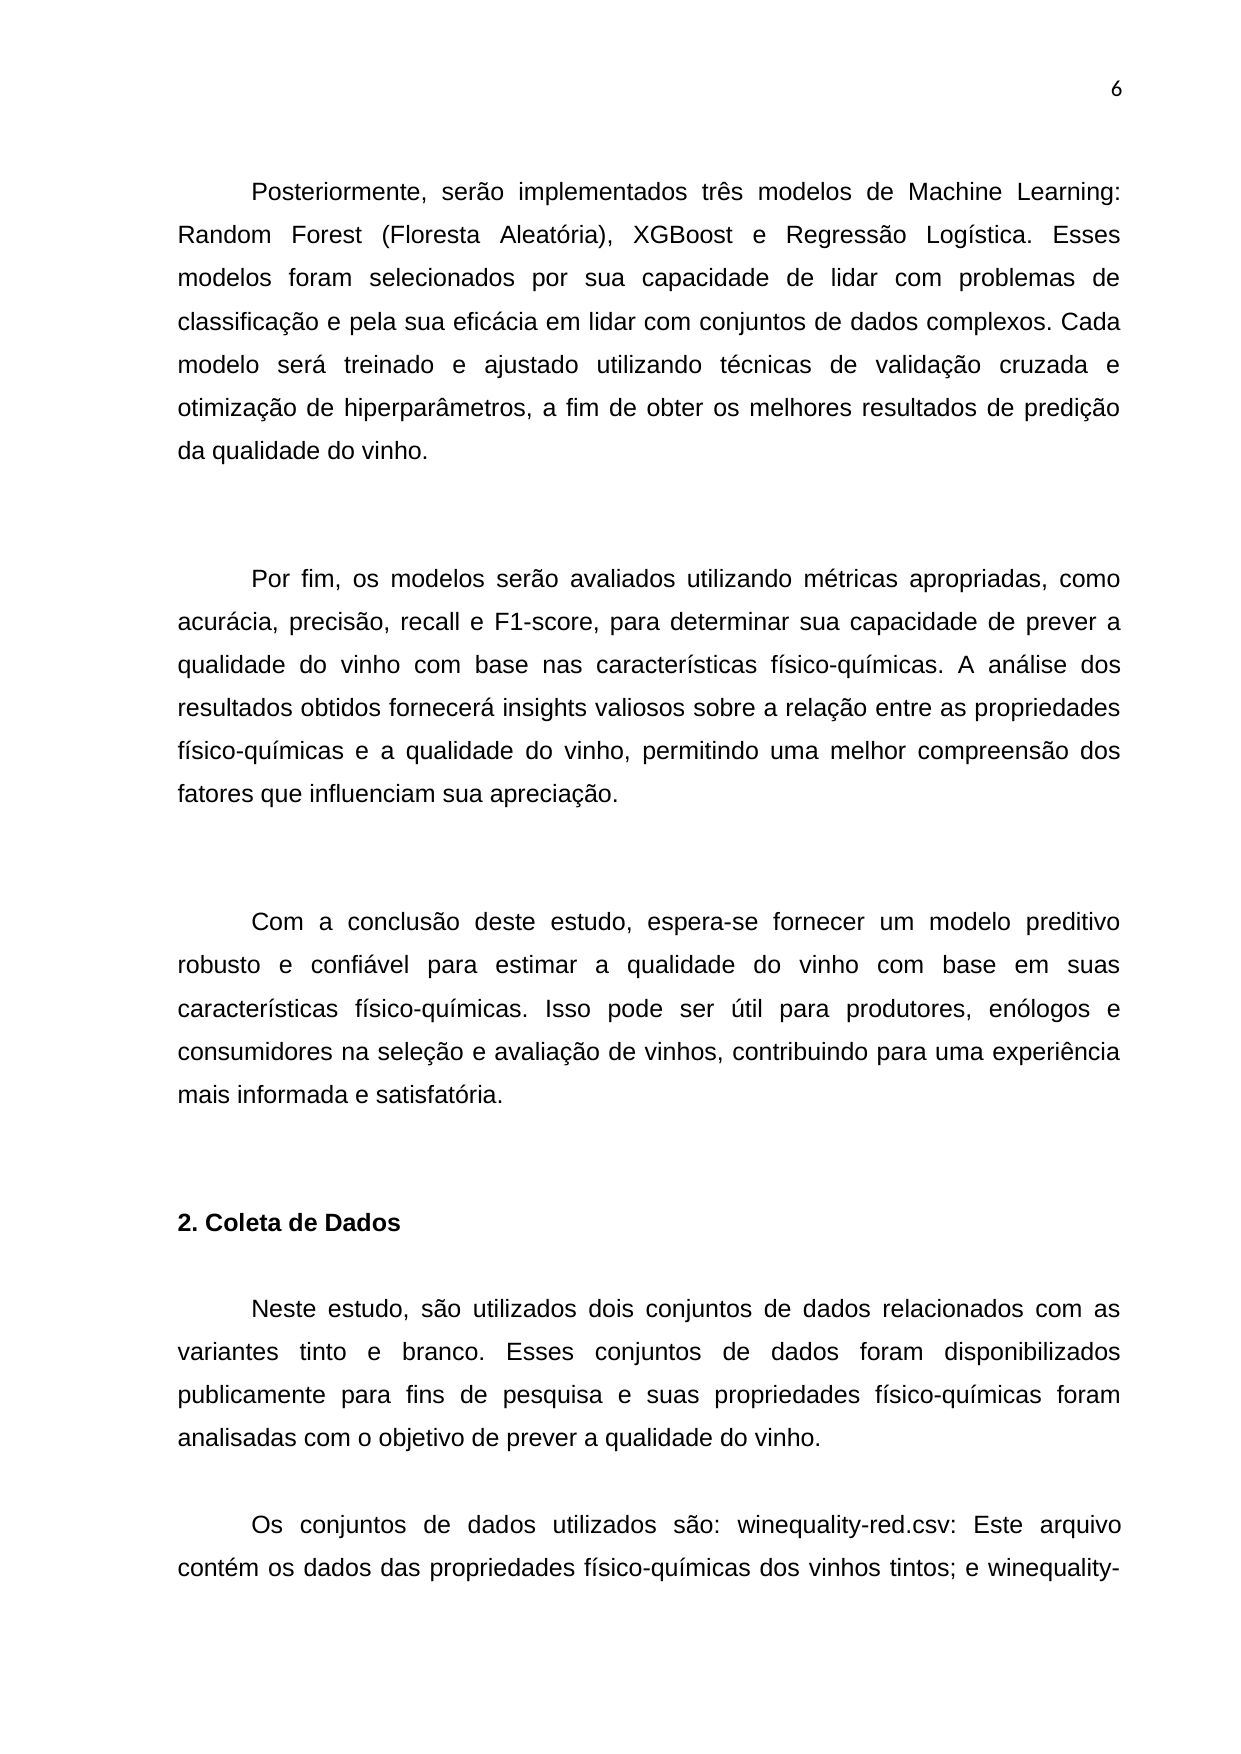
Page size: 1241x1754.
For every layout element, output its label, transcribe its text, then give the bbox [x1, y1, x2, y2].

subtitle 2. Coleta de Dados [177, 1208, 1122, 1237]
text Com a conclusão deste estudo, espera-se fornecer um modelo preditivo robusto e confiável para estimar a qualidade do vinho com base em suas características físico-químicas. Isso pode ser útil para produtores, enólogos e consumidores na seleção e avaliação de vinhos, contribuindo para uma experiência mais informada e satisfatória. [177, 907, 1122, 1109]
text Por fim, os modelos serão avaliados utilizando métricas apropriadas, como acurácia, precisão, recall e F1-score, para determinar sua capacidade de prever a qualidade do vinho com base nas características físico-químicas. A análise dos resultados obtidos fornecerá insights valiosos sobre a relação entre as propriedades físico-químicas e a qualidade do vinho, permitindo uma melhor compreensão dos fatores que influenciam sua apreciação. [177, 564, 1122, 808]
text Neste estudo, são utilizados dois conjuntos de dados relacionados com as variantes tinto e branco. Esses conjuntos de dados foram disponibilizados publicamente para fins de pesquisa e suas propriedades físico-químicas foram analisadas com o objetivo de prever a qualidade do vinho. [177, 1294, 1122, 1452]
text Os conjuntos de dados utilizados são: winequality-red.csv: Este arquivo contém os dados das propriedades físico-químicas dos vinhos tintos; e winequality- [177, 1510, 1122, 1582]
text Posteriormente, serão implementados três modelos de Machine Learning: Random Forest (Floresta Aleatória), XGBoost e Regressão Logística. Esses modelos foram selecionados por sua capacidade de lidar com problemas de classificação e pela sua eficácia em lidar com conjuntos de dados complexos. Cada modelo será treinado e ajustado utilizando técnicas de validação cruzada e otimização de hiperparâmetros, a fim de obter os melhores resultados de predição da qualidade do vinho. [177, 177, 1122, 465]
